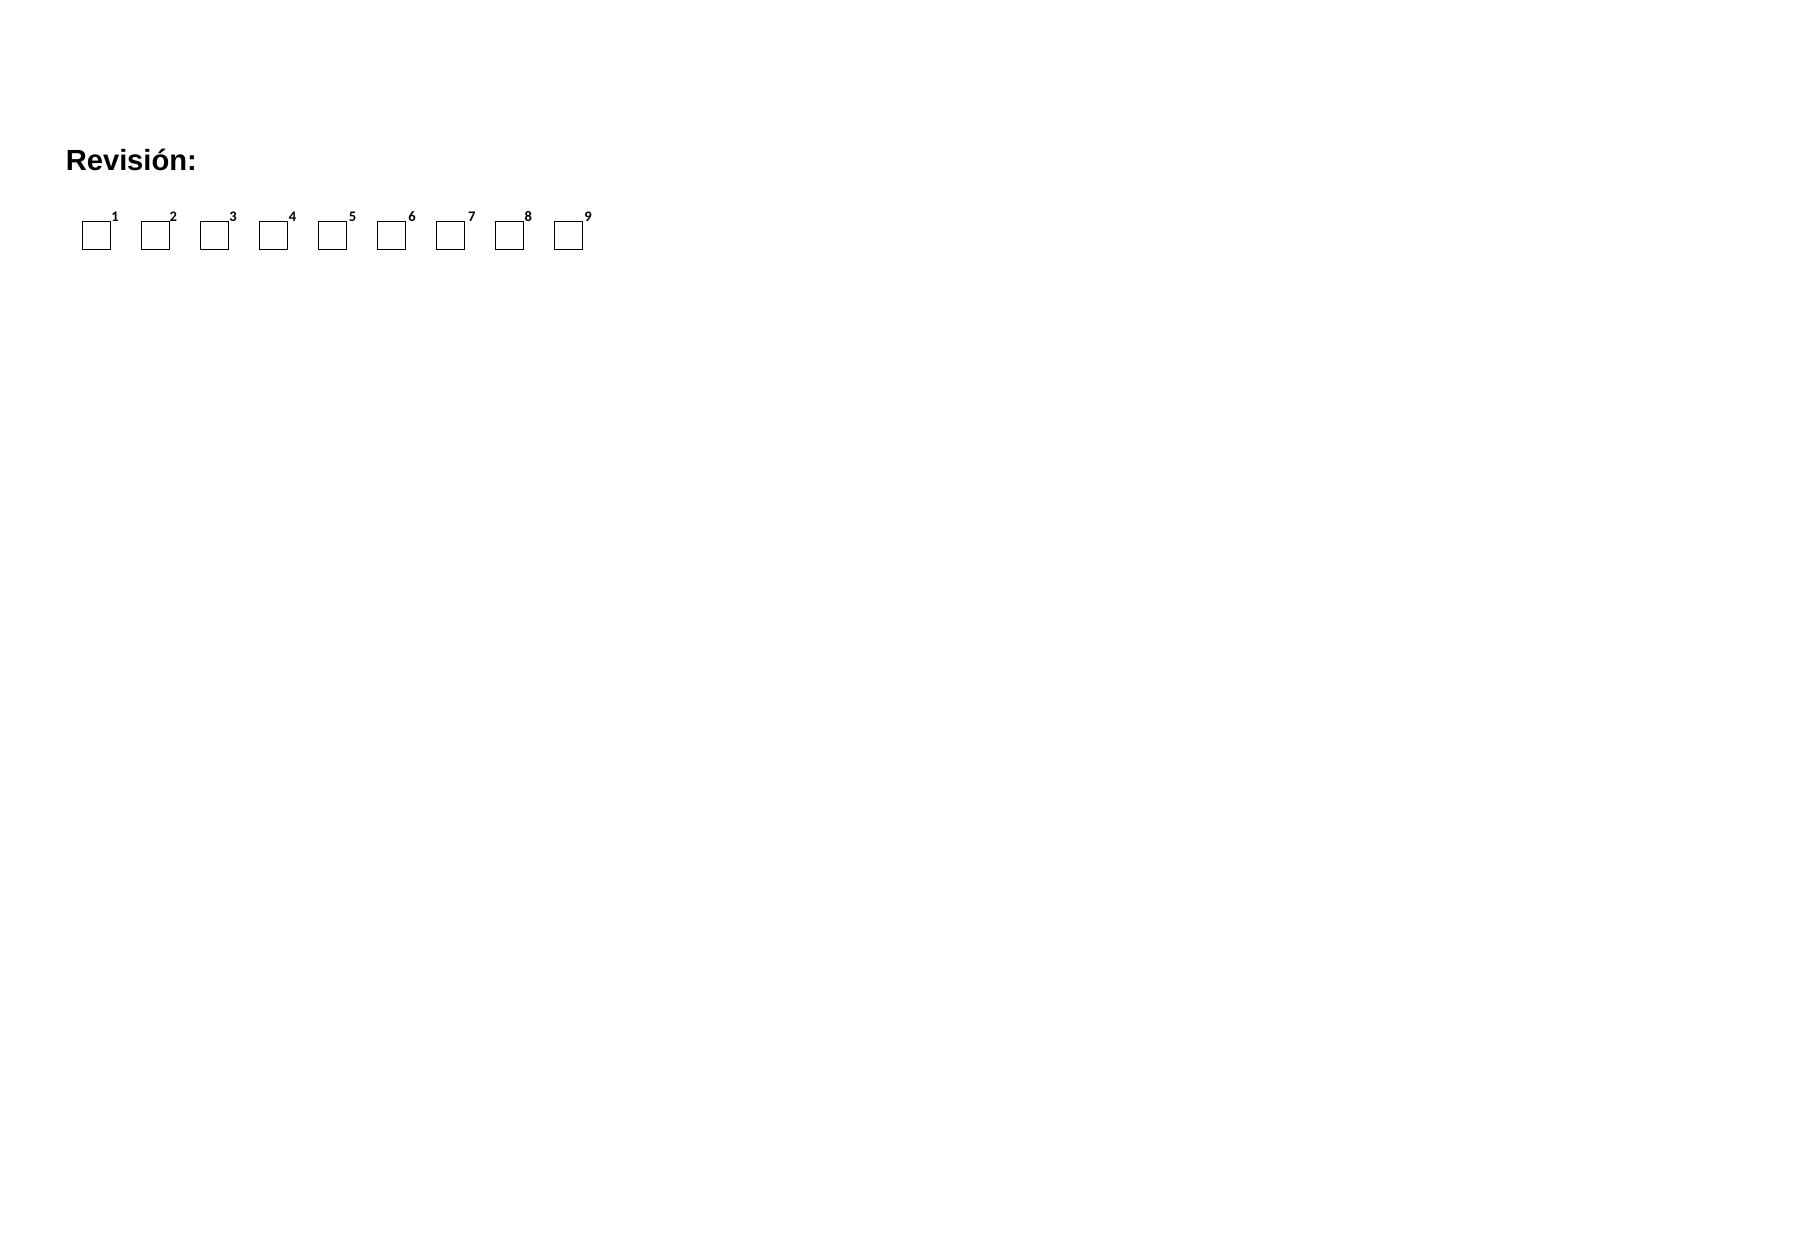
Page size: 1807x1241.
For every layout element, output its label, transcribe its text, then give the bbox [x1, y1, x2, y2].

text 1 2 3 4 5 6 7 8 9 [66, 194, 1748, 225]
subtitle Revisión: [66, 143, 1748, 177]
